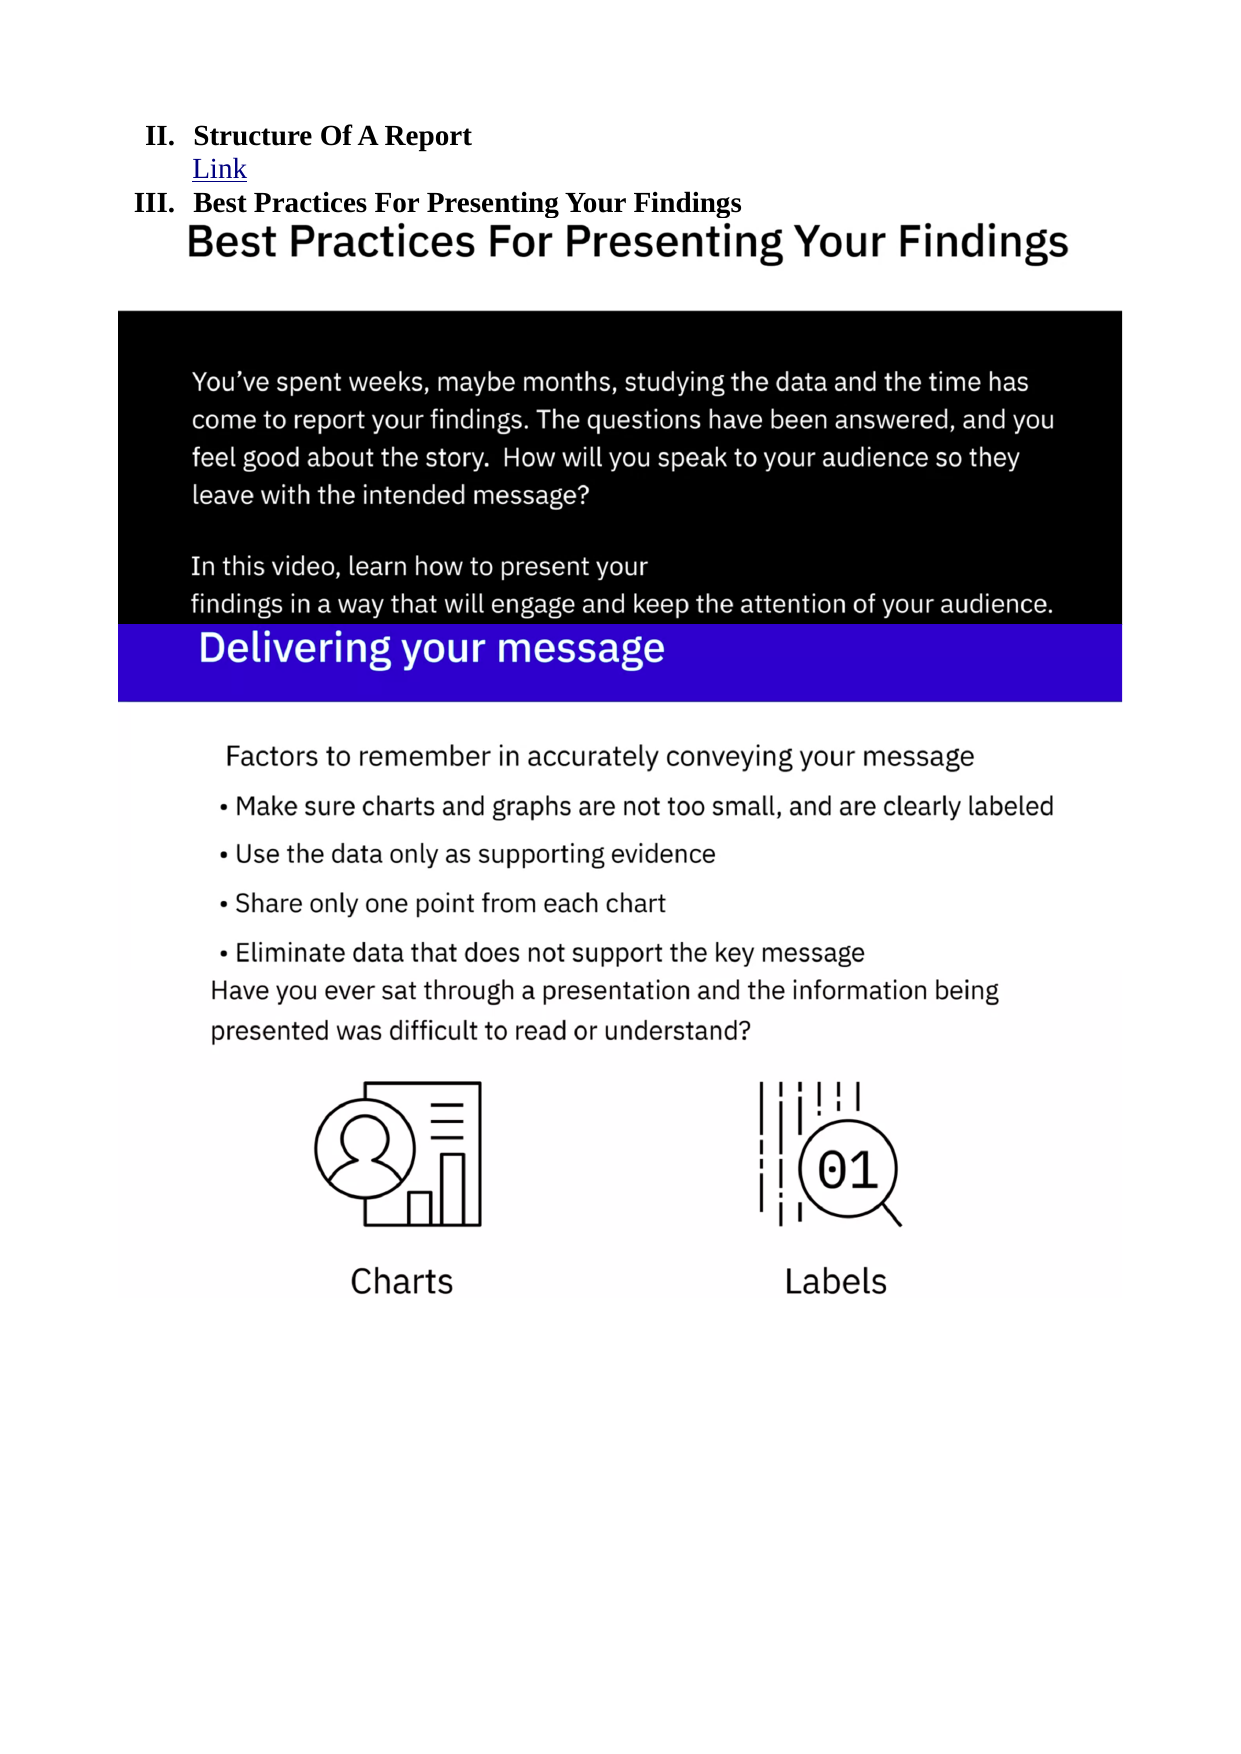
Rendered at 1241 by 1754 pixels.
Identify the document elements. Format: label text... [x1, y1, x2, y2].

picture [118, 218, 1123, 1298]
list Best Practices For Presenting Your Findings [175, 185, 1122, 218]
list Structure Of A Report [175, 118, 1122, 152]
text Link [118, 152, 1122, 185]
